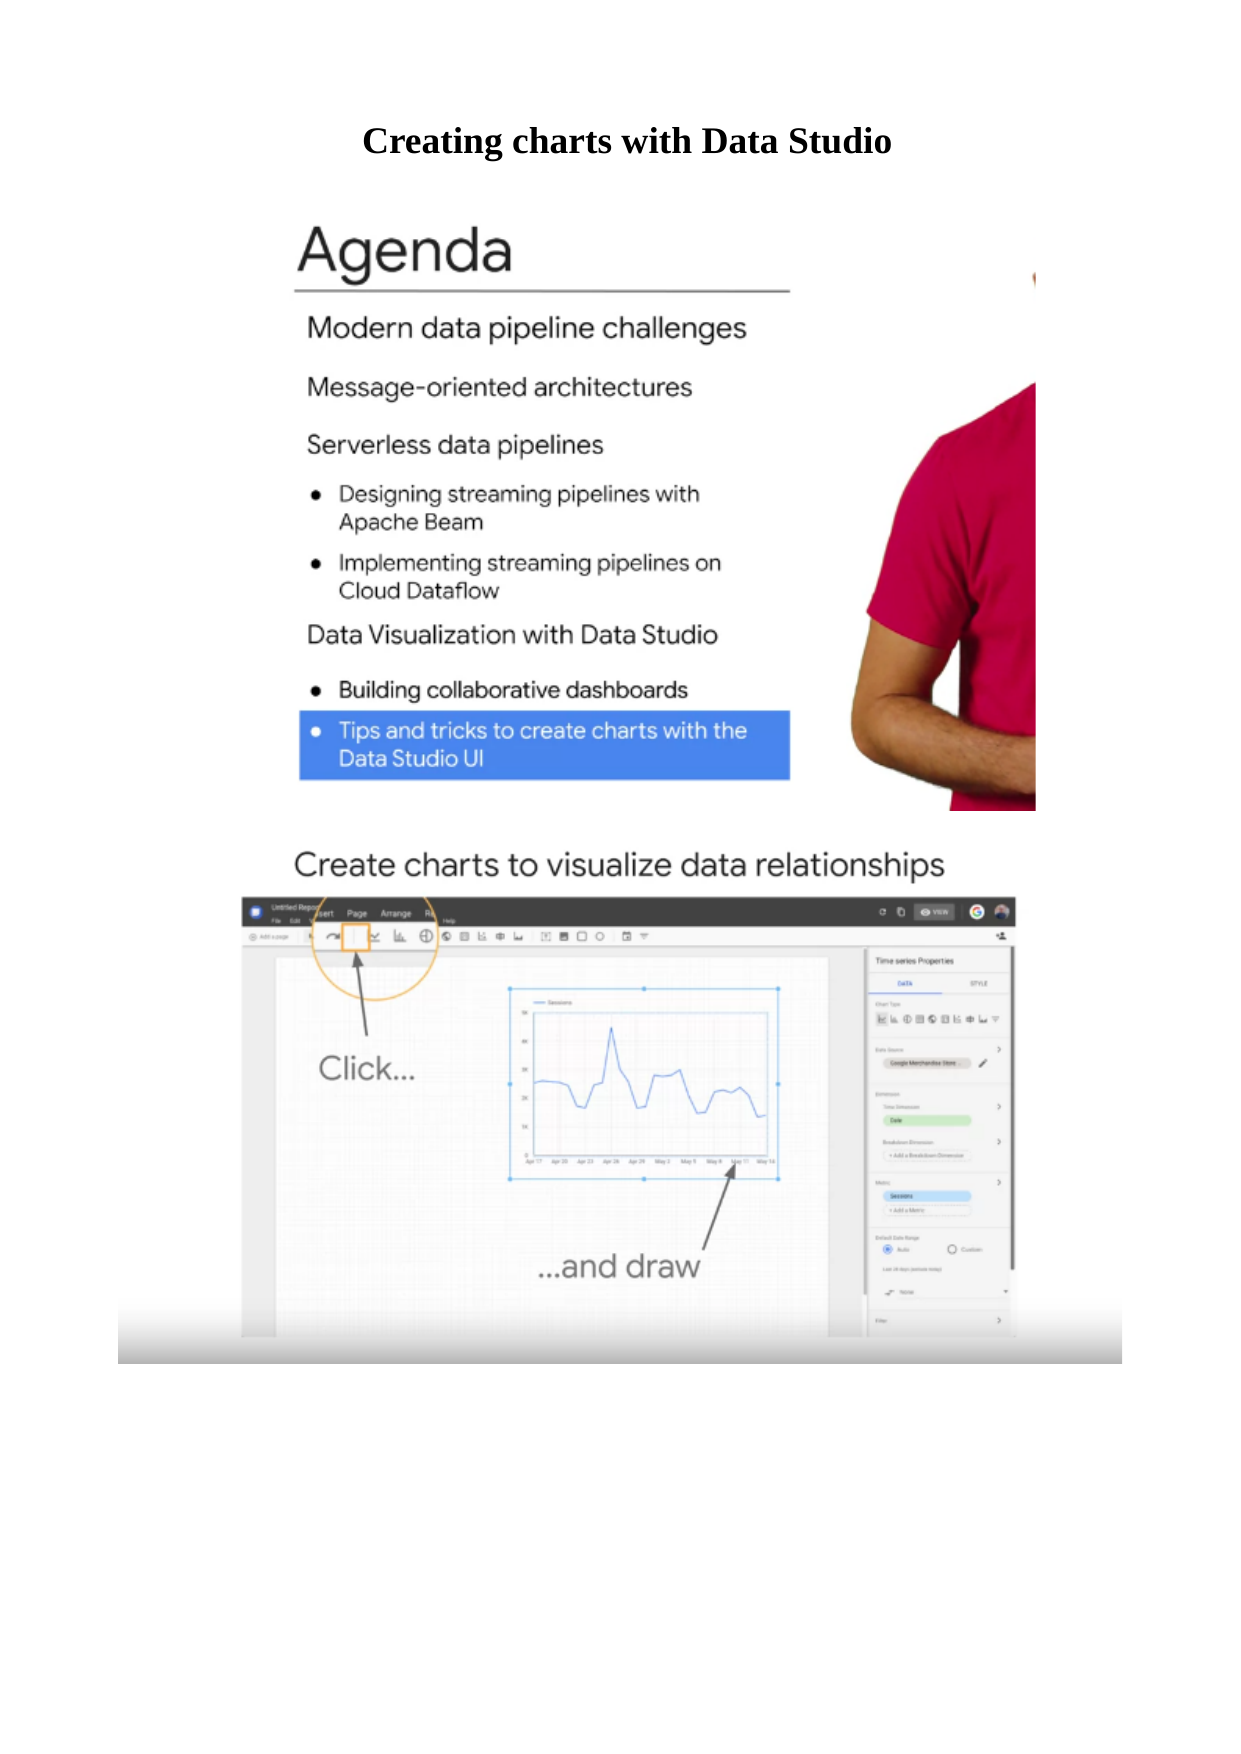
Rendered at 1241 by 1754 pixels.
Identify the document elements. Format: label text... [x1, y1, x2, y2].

picture [204, 202, 1036, 811]
subtitle Creating charts with Data Studio [118, 118, 1122, 161]
picture [118, 839, 1123, 1364]
